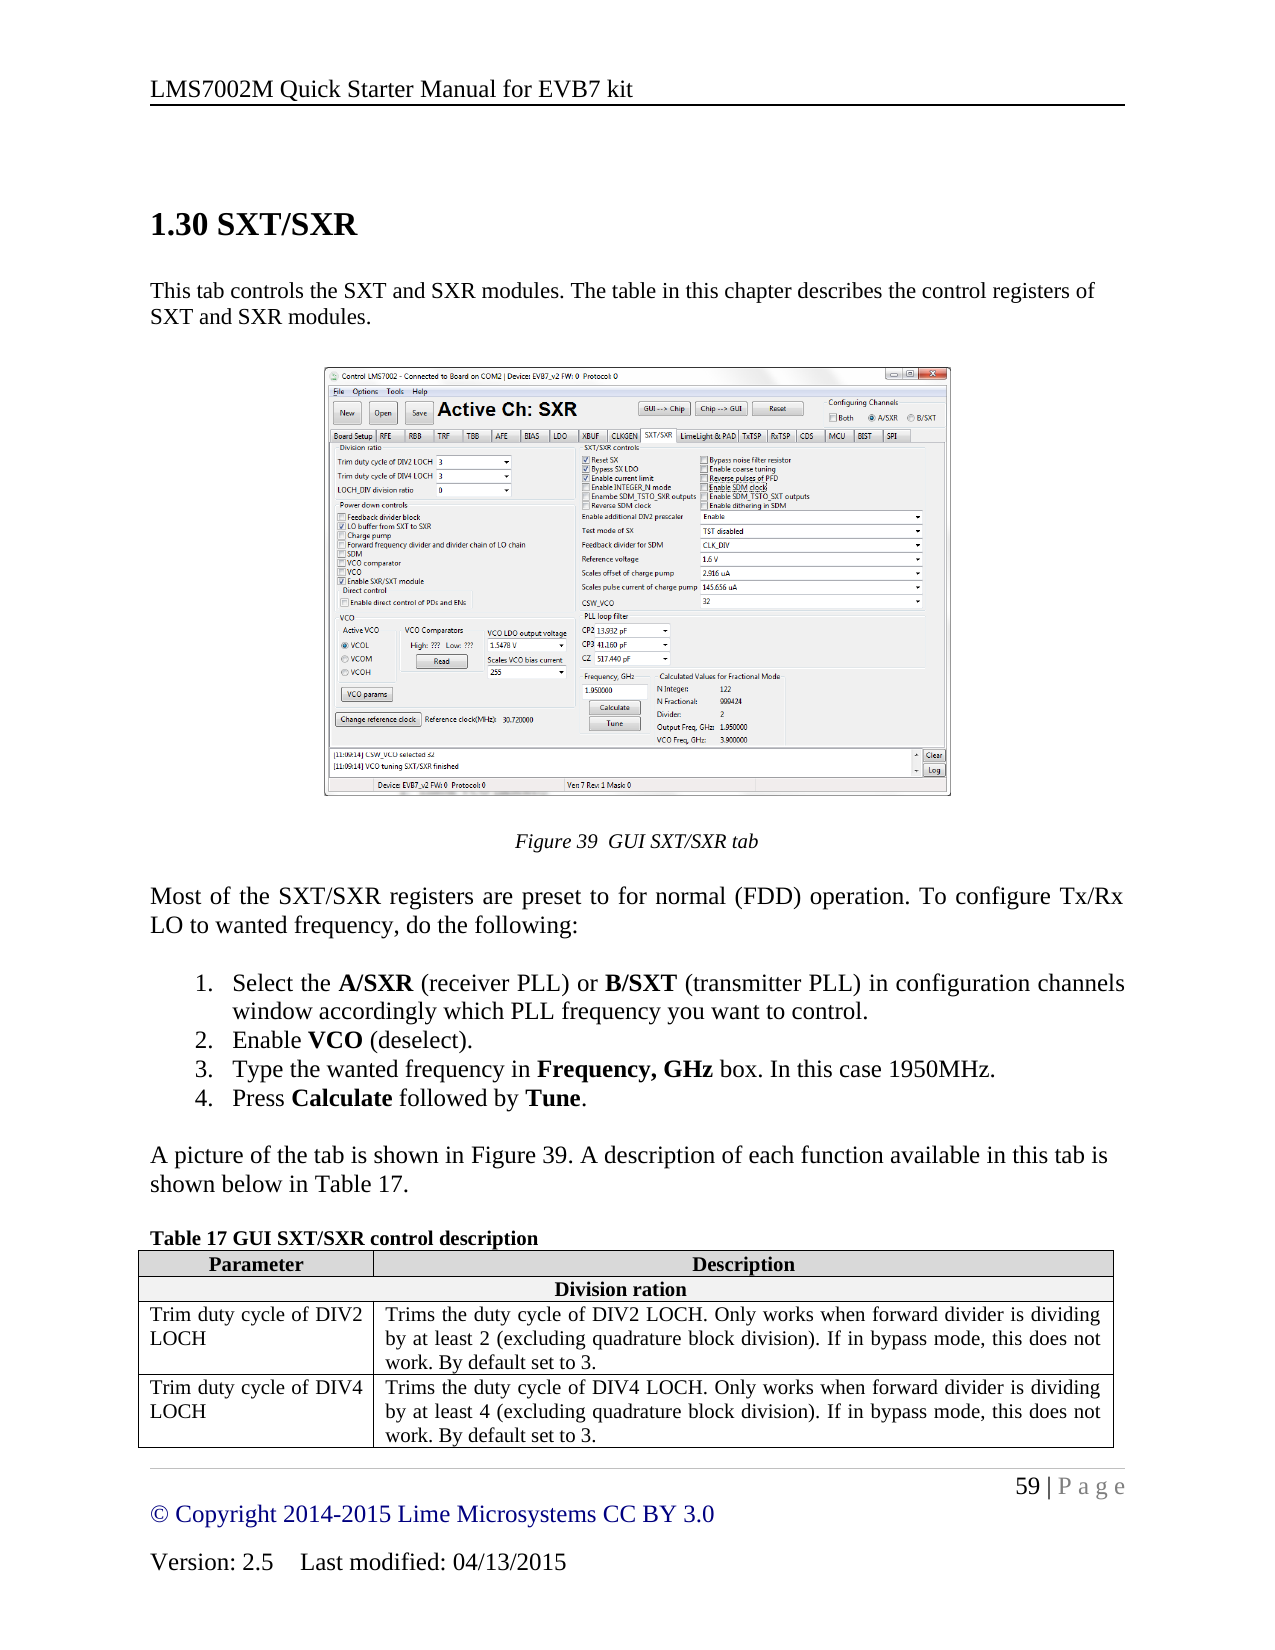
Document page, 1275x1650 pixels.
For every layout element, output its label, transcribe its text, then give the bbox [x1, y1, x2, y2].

list Press Calculate followed by Tune. [194, 1083, 1125, 1111]
table_cell Trims the duty cycle of DIV2 LOCH. Only works when forward divider is dividing by at least 2 (excluding quadrature block division). If in bypass mode, this does not work. By default set to 3. [374, 1302, 1113, 1374]
text Table 17 GUI SXT/SXR control description [150, 1226, 1125, 1250]
list Type the wanted frequency in Frequency, GHz box. In this case 1950MHz. [194, 1054, 1125, 1083]
text Most of the SXT/SXR registers are preset to for normal (FDD) operation. To configure Tx/Rx LO to wanted frequency, do the following: [150, 881, 1125, 939]
text A picture of the tab is shown in Figure 39. A description of each function available in this tab is shown below in Table 17. [150, 1140, 1125, 1198]
text This tab controls the SXT and SXR modules. The table in this chapter describes the control registers of SXT and SXR modules. [150, 277, 1125, 330]
text Figure 39 GUI SXT/SXR tab [150, 828, 1125, 853]
subtitle SXT/SXR [150, 204, 1125, 242]
picture [324, 367, 951, 796]
table_cell Trim duty cycle of DIV2 LOCH [139, 1302, 373, 1374]
list Select the A/SXR (receiver PLL) or B/SXT (transmitter PLL) in configuration channels window accordingly which PLL frequency you want to control. [194, 968, 1125, 1025]
table_cell Trims the duty cycle of DIV4 LOCH. Only works when forward divider is dividing by at least 4 (excluding quadrature block division). If in bypass mode, this does not work. By default set to 3. [374, 1375, 1113, 1447]
table_header Parameter [139, 1251, 373, 1276]
table_cell Division ration [139, 1277, 1113, 1301]
table_cell Trim duty cycle of DIV4 LOCH [139, 1375, 373, 1447]
list Enable VCO (deselect). [194, 1025, 1125, 1054]
table_header Description [374, 1251, 1113, 1276]
